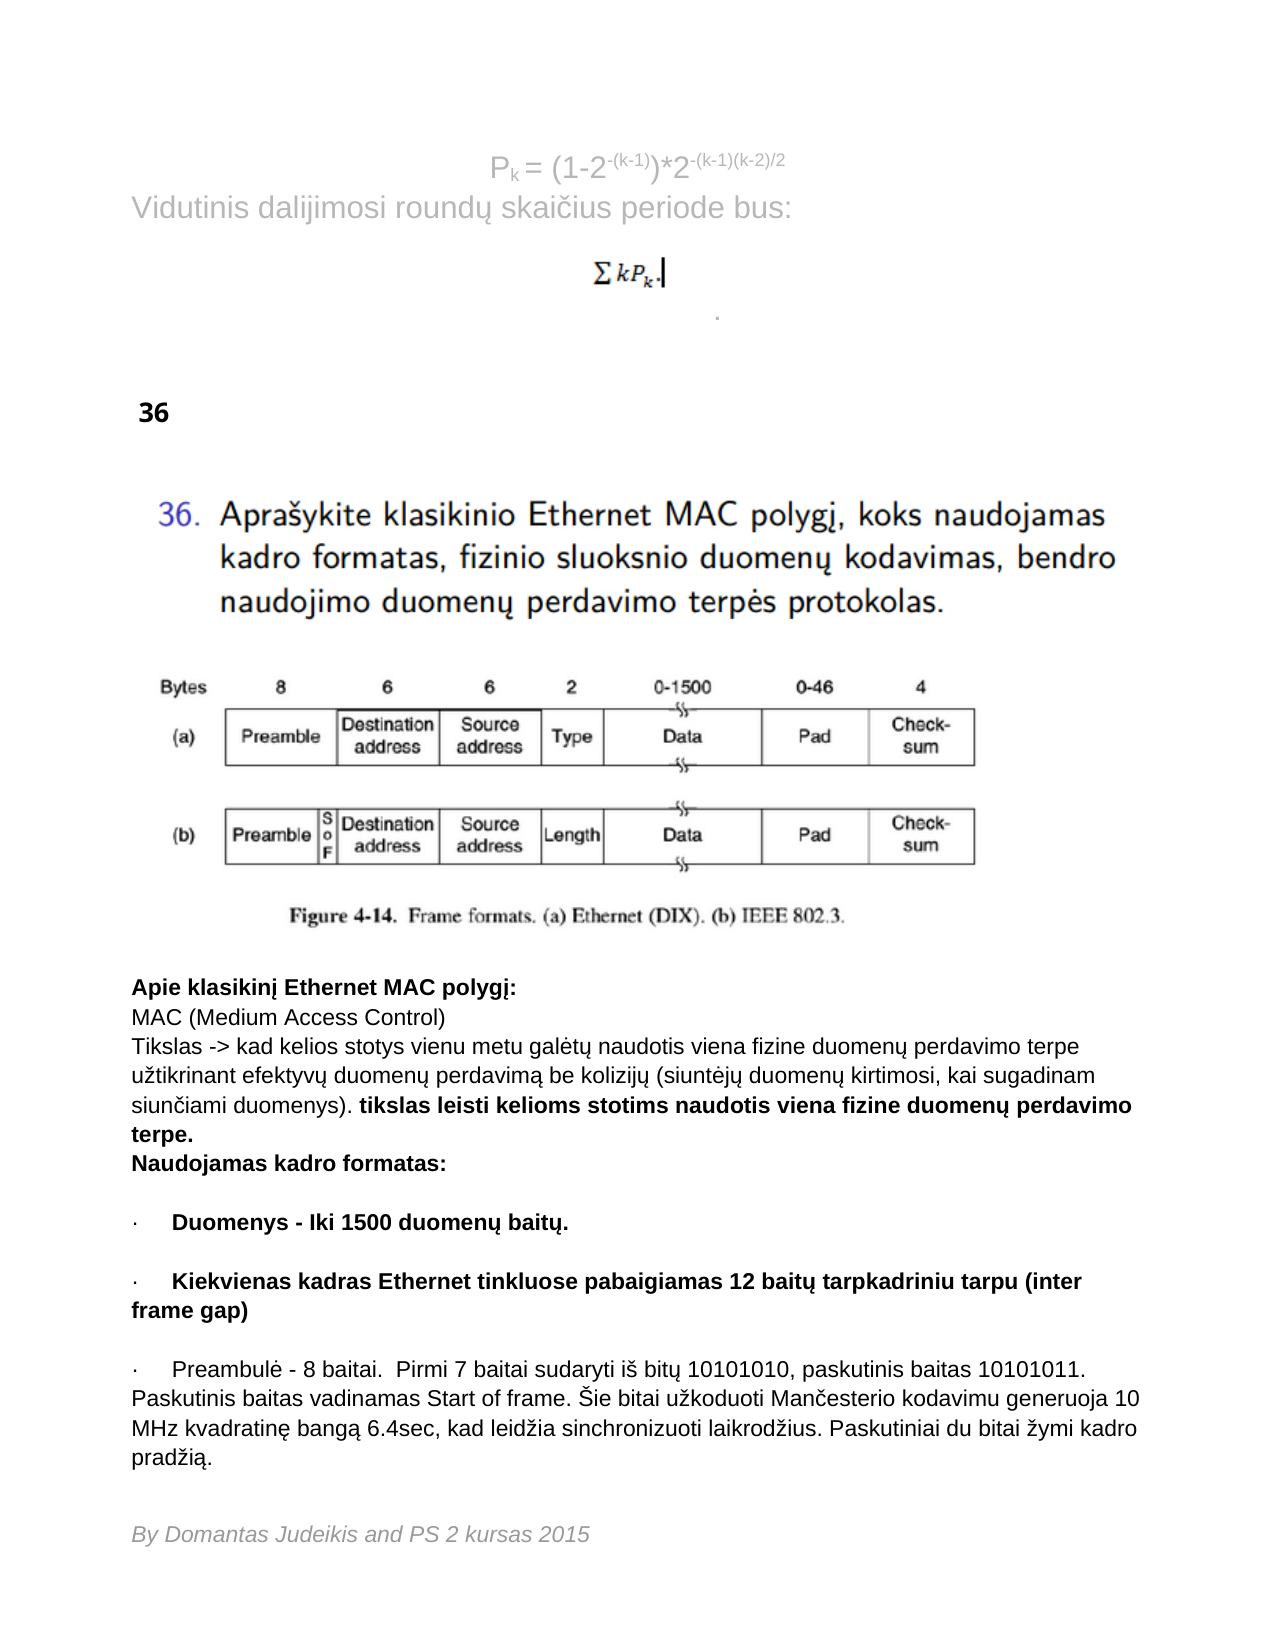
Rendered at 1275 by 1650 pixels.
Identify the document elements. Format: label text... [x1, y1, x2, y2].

text Vidutinis dalijimosi roundų skaičius periode bus: [131, 190, 1144, 225]
text Pk = (1-2-(k-1))*2-(k-1)(k-2)/2 [131, 150, 1144, 185]
picture [572, 248, 695, 302]
text . [131, 230, 1144, 327]
subtitle 36 [131, 393, 1144, 430]
picture [150, 484, 1125, 626]
text · Kiekvienas kadras Ethernet tinkluose pabaigiamas 12 baitų tarpkadriniu tarpu (inter frame gap) [131, 1268, 1144, 1323]
text · Duomenys - Iki 1500 duomenų baitų. [131, 1210, 1144, 1235]
text MAC (Medium Access Control) [131, 1004, 1144, 1030]
text Apie klasikinį Ethernet MAC polygį: [131, 975, 1144, 1000]
text Tikslas -> kad kelios stotys vienu metu galėtų naudotis viena fizine duomenų perdavimo terpe užtikrinant efektyvų duomenų perdavimą be kolizijų (siuntėjų duomenų kirtimosi, kai sugadinam siunčiami duomenys). tikslas leisti kelioms stotims naudotis viena fizine duomenų perdavimo terpe. [131, 1033, 1144, 1147]
text · Preambulė - 8 baitai. Pirmi 7 baitai sudaryti iš bitų 10101010, paskutinis baitas 10101011. Paskutinis baitas vadinamas Start of frame. Šie bitai užkoduoti Mančesterio kodavimu generuoja 10 MHz kvadratinę bangą 6.4sec, kad leidžia sinchronizuoti laikrodžius. Paskutiniai du bitai žymi kadro pradžią. [131, 1357, 1144, 1470]
text Naudojamas kadro formatas: [131, 1151, 1144, 1177]
picture [150, 663, 991, 953]
